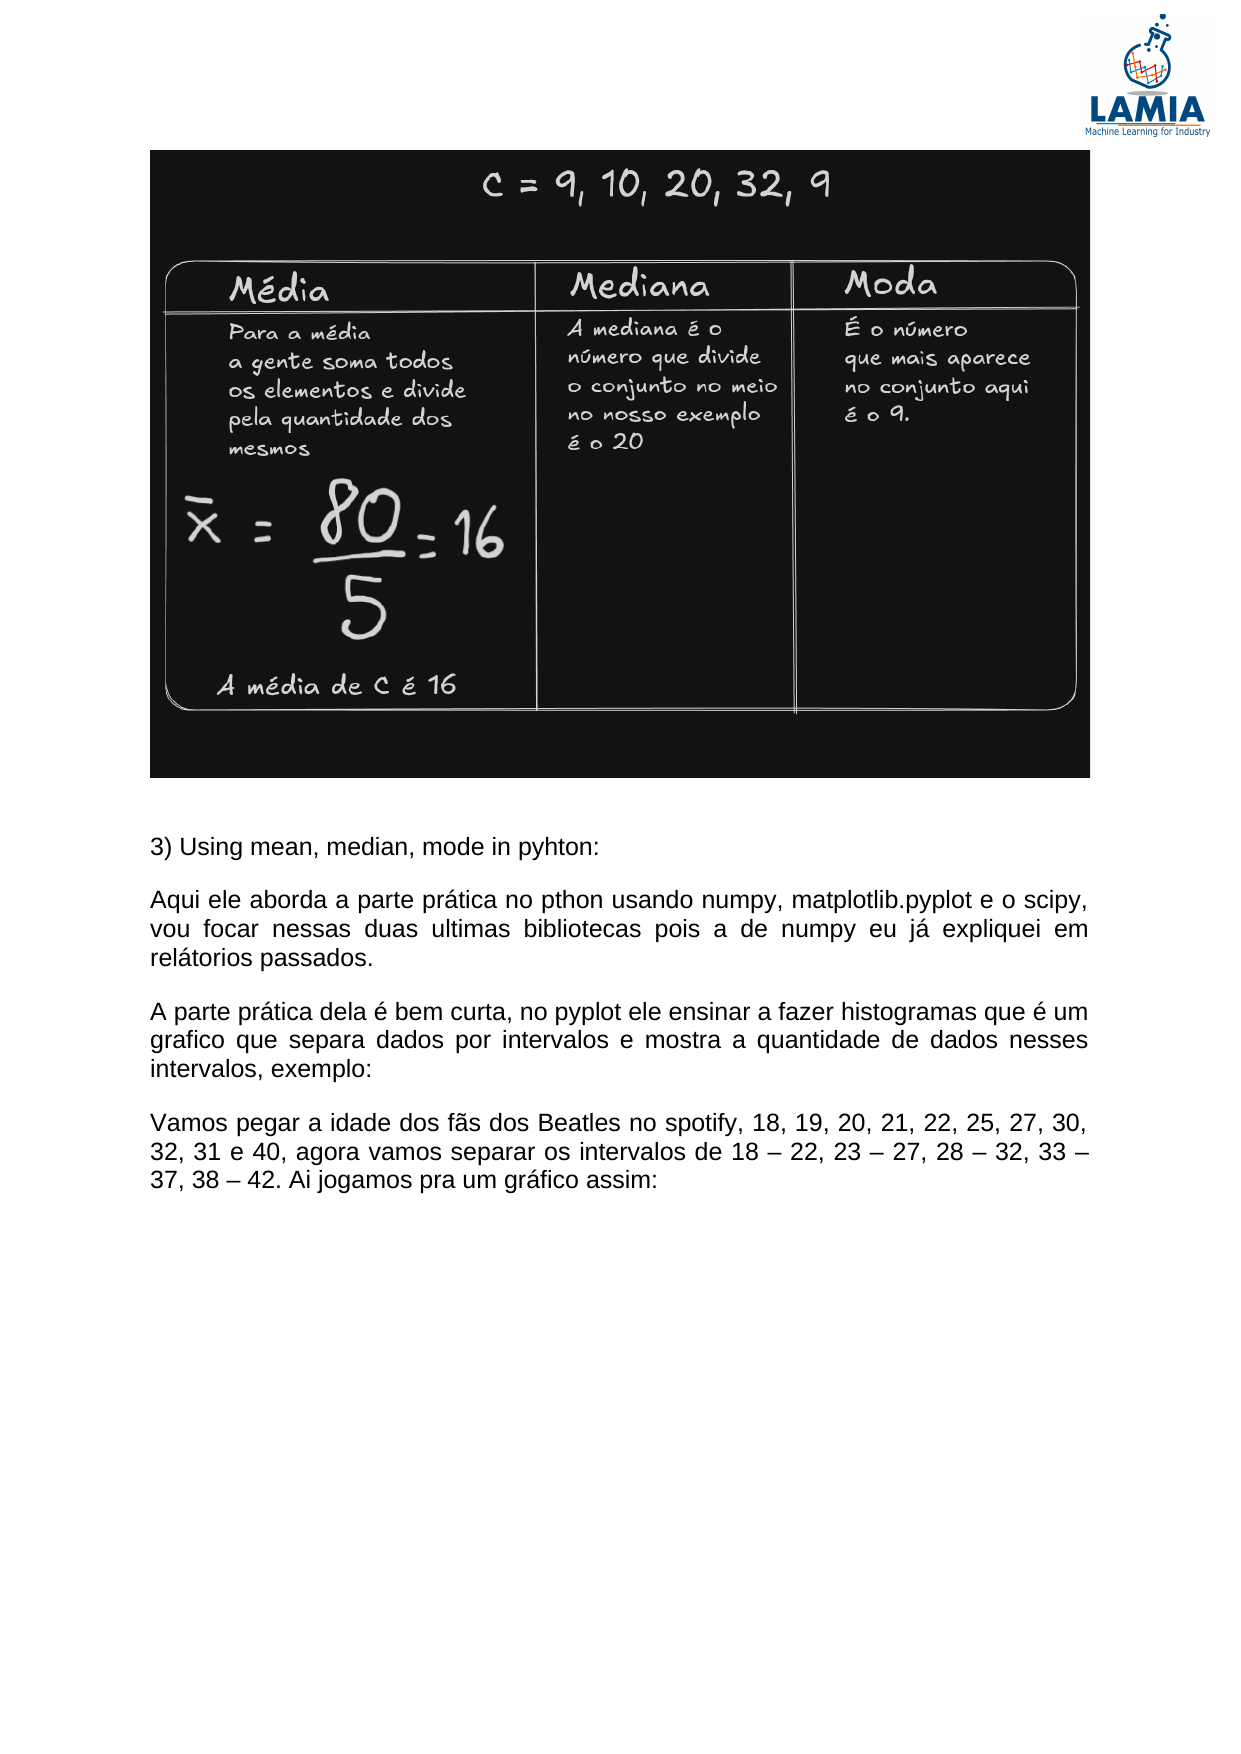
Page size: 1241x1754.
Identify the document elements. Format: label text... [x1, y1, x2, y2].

text A parte prática dela é bem curta, no pyplot ele ensinar a fazer histogramas que é um grafico que separa dados por intervalos e mostra a quantidade de dados nesses intervalos, exemplo: [150, 996, 1090, 1083]
text Vamos pegar a idade dos fãs dos Beatles no spotify, 18, 19, 20, 21, 22, 25, 27, 30, 32, 31 e 40, agora vamos separar os intervalos de 18 – 22, 23 – 27, 28 – 32, 33 – 37, 38 – 42. Ai jogamos pra um gráfico assim: [150, 1108, 1090, 1194]
picture [150, 150, 1091, 778]
picture [1082, 14, 1214, 140]
text 3) Using mean, median, mode in pyhton: [150, 831, 1090, 860]
text Aqui ele aborda a parte prática no pthon usando numpy, matplotlib.pyplot e o scipy, vou focar nessas duas ultimas bibliotecas pois a de numpy eu já expliquei em relátorios passados. [150, 885, 1090, 971]
